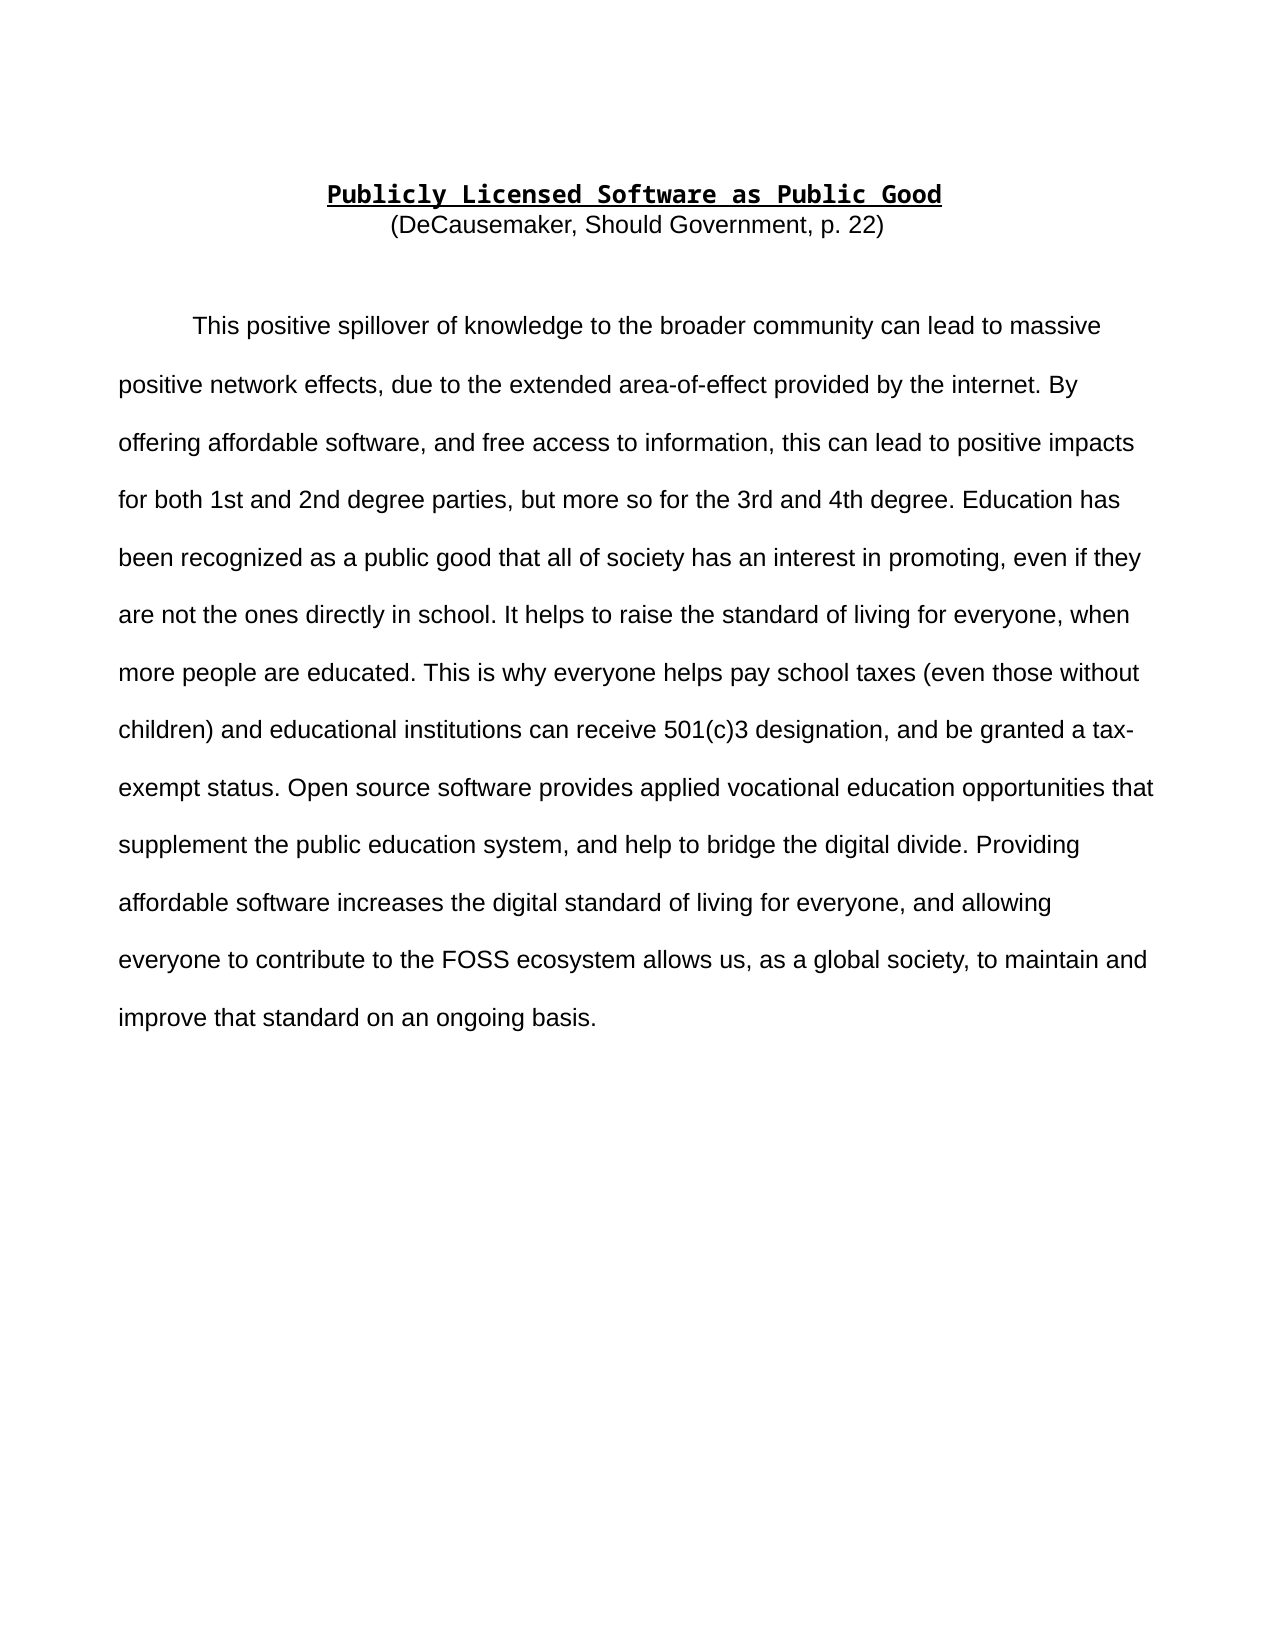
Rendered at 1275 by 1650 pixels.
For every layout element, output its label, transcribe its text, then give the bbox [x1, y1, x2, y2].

text This positive spillover of knowledge to the broader community can lead to massive positive network effects, due to the extended area-of-effect provided by the internet. By offering affordable software, and free access to information, this can lead to positive impacts for both 1st and 2nd degree parties, but more so for the 3rd and 4th degree. Education has been recognized as a public good that all of society has an interest in promoting, even if they are not the ones directly in school. It helps to raise the standard of living for everyone, when more people are educated. This is why everyone helps pay school taxes (even those without children) and educational institutions can receive 501(c)3 designation, and be granted a tax-exempt status. Open source software provides applied vocational education opportunities that supplement the public education system, and help to bridge the digital divide. Providing affordable software increases the digital standard of living for everyone, and allowing everyone to contribute to the FOSS ecosystem allows us, as a global society, to maintain and improve that standard on an ongoing basis. [118, 307, 1157, 1031]
text Publicly Licensed Software as Public Good [118, 176, 1157, 210]
text (DeCausemaker, Should Government, p. 22) [118, 210, 1157, 239]
